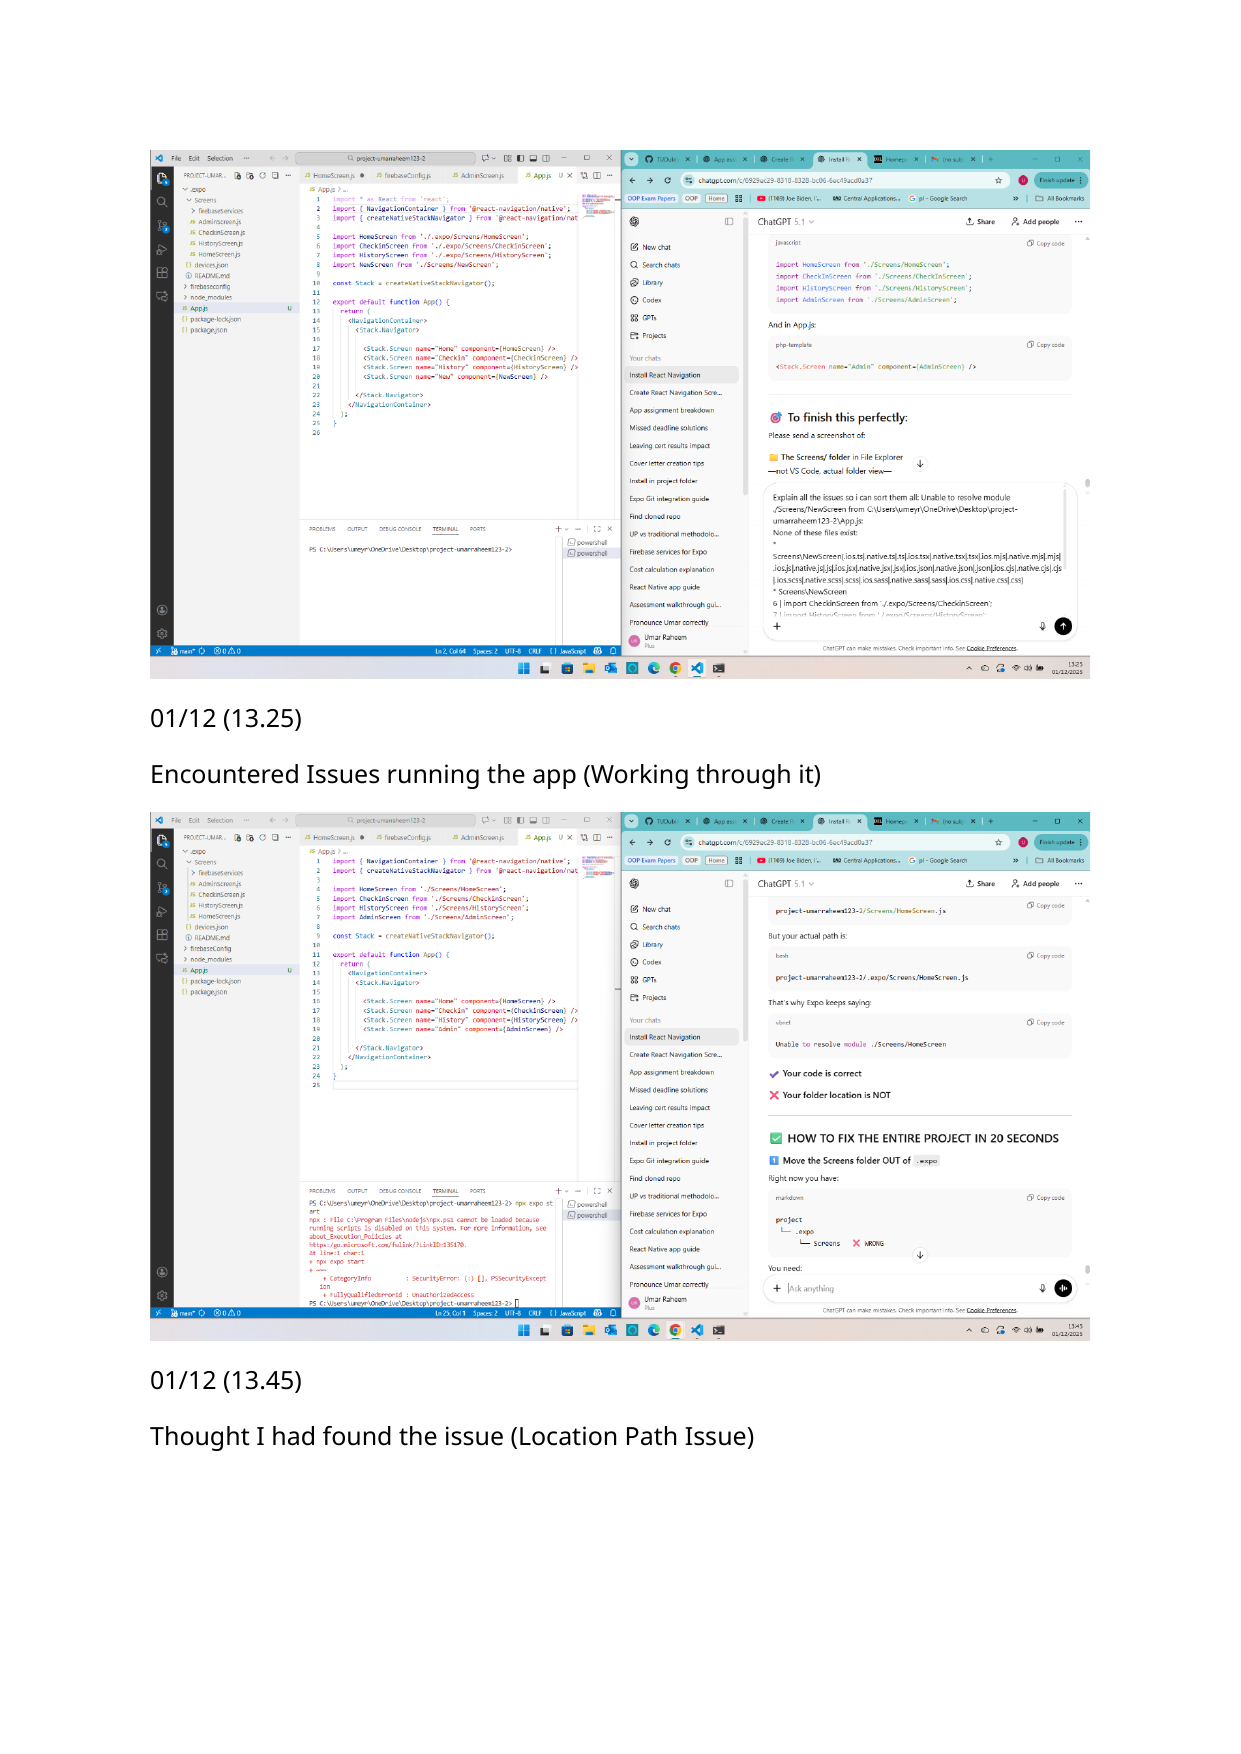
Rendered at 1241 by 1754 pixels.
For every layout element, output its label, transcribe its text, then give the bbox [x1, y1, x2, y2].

text 01/12 (13.25) [150, 700, 1090, 734]
text Encountered Issues running the app (Working through it) [150, 756, 1090, 790]
text 01/12 (13.45) [150, 1362, 1090, 1397]
text Thought I had found the issue (Location Path Issue) [150, 1418, 1090, 1452]
